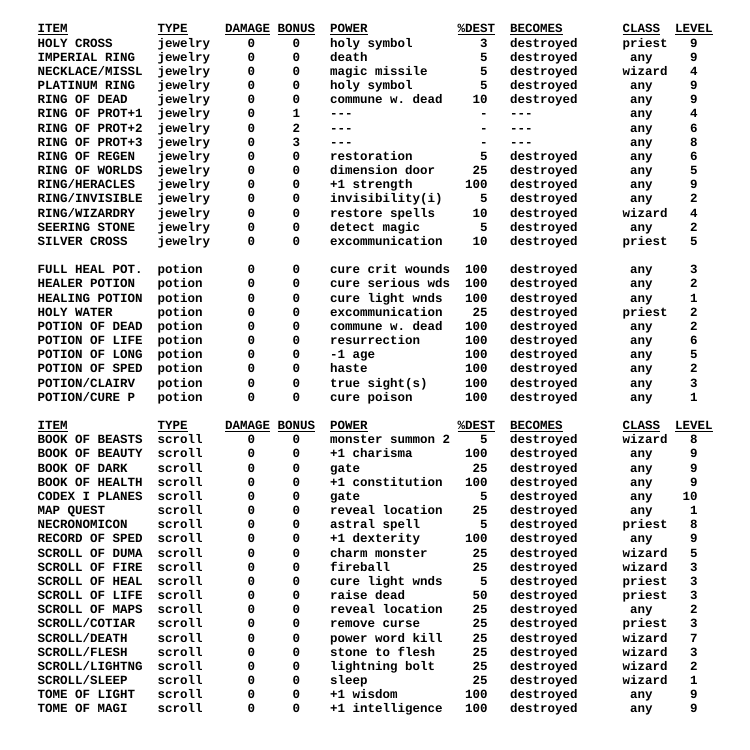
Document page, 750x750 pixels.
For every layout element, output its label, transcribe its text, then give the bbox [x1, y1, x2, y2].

text HEALER POTION potion 0 0 cure serious wds 100 destroyed any 2 [22, 277, 727, 292]
text IMPERIAL RING jewelry 0 0 death 5 destroyed any 9 [22, 51, 727, 65]
text ITEM TYPE DAMAGE BONUS POWER %DEST BECOMES CLASS LEVEL [22, 22, 727, 37]
text BOOK OF DARK scroll 0 0 gate 25 destroyed any 9 [22, 462, 727, 476]
text HOLY CROSS jewelry 0 0 holy symbol 3 destroyed priest 9 [22, 37, 727, 51]
text SEERING STONE jewelry 0 0 detect magic 5 destroyed any 2 [22, 221, 727, 235]
text POTION OF SPED potion 0 0 haste 100 destroyed any 2 [22, 362, 727, 377]
text NECRONOMICON scroll 0 0 astral spell 5 destroyed priest 8 [22, 518, 727, 532]
text HOLY WATER potion 0 0 excommunication 25 destroyed priest 2 [22, 306, 727, 320]
text RECORD OF SPED scroll 0 0 +1 dexterity 100 destroyed any 9 [22, 532, 727, 547]
text SCROLL OF FIRE scroll 0 0 fireball 25 destroyed wizard 3 [22, 561, 727, 575]
text POTION OF LIFE potion 0 0 resurrection 100 destroyed any 6 [22, 334, 727, 348]
text SCROLL/LIGHTNG scroll 0 0 lightning bolt 25 destroyed wizard 2 [22, 660, 727, 674]
text POTION/CLAIRV potion 0 0 true sight(s) 100 destroyed any 3 [22, 377, 727, 391]
text ITEM TYPE DAMAGE BONUS POWER %DEST BECOMES CLASS LEVEL [22, 419, 727, 433]
text BOOK OF BEASTS scroll 0 0 monster summon 2 5 destroyed wizard 8 [22, 433, 727, 447]
text RING OF PROT+1 jewelry 0 1 --- - --- any 4 [22, 107, 727, 122]
text CODEX I PLANES scroll 0 0 gate 5 destroyed any 10 [22, 490, 727, 504]
text NECKLACE/MISSL jewelry 0 0 magic missile 5 destroyed wizard 4 [22, 65, 727, 79]
text SCROLL OF DUMA scroll 0 0 charm monster 25 destroyed wizard 5 [22, 547, 727, 561]
text SCROLL/COTIAR scroll 0 0 remove curse 25 destroyed priest 3 [22, 617, 727, 632]
text PLATINUM RING jewelry 0 0 holy symbol 5 destroyed any 9 [22, 79, 727, 93]
text FULL HEAL POT. potion 0 0 cure crit wounds 100 destroyed any 3 [22, 263, 727, 277]
text SILVER CROSS jewelry 0 0 excommunication 10 destroyed priest 5 [22, 235, 727, 249]
text SCROLL OF MAPS scroll 0 0 reveal location 25 destroyed any 2 [22, 603, 727, 617]
text SCROLL OF LIFE scroll 0 0 raise dead 50 destroyed priest 3 [22, 589, 727, 603]
text SCROLL/FLESH scroll 0 0 stone to flesh 25 destroyed wizard 3 [22, 646, 727, 660]
text RING OF PROT+2 jewelry 0 2 --- - --- any 6 [22, 122, 727, 136]
text BOOK OF HEALTH scroll 0 0 +1 constitution 100 destroyed any 9 [22, 476, 727, 490]
text RING OF WORLDS jewelry 0 0 dimension door 25 destroyed any 5 [22, 164, 727, 178]
text POTION OF LONG potion 0 0 -1 age 100 destroyed any 5 [22, 348, 727, 362]
text POTION/CURE P potion 0 0 cure poison 100 destroyed any 1 [22, 391, 727, 405]
text RING OF PROT+3 jewelry 0 3 --- - --- any 8 [22, 136, 727, 150]
text RING/WIZARDRY jewelry 0 0 restore spells 10 destroyed wizard 4 [22, 207, 727, 221]
text MAP QUEST scroll 0 0 reveal location 25 destroyed any 1 [22, 504, 727, 518]
text RING OF REGEN jewelry 0 0 restoration 5 destroyed any 6 [22, 150, 727, 164]
text POTION OF DEAD potion 0 0 commune w. dead 100 destroyed any 2 [22, 320, 727, 334]
text HEALING POTION potion 0 0 cure light wnds 100 destroyed any 1 [22, 292, 727, 306]
text RING OF DEAD jewelry 0 0 commune w. dead 10 destroyed any 9 [22, 93, 727, 107]
text RING/HERACLES jewelry 0 0 +1 strength 100 destroyed any 9 [22, 178, 727, 192]
text SCROLL/SLEEP scroll 0 0 sleep 25 destroyed wizard 1 [22, 674, 727, 688]
text RING/INVISIBLE jewelry 0 0 invisibility(i) 5 destroyed any 2 [22, 192, 727, 207]
text TOME OF MAGI scroll 0 0 +1 intelligence 100 destroyed any 9 [22, 702, 727, 717]
text TOME OF LIGHT scroll 0 0 +1 wisdom 100 destroyed any 9 [22, 688, 727, 702]
text BOOK OF BEAUTY scroll 0 0 +1 charisma 100 destroyed any 9 [22, 447, 727, 462]
text SCROLL/DEATH scroll 0 0 power word kill 25 destroyed wizard 7 [22, 632, 727, 646]
text SCROLL OF HEAL scroll 0 0 cure light wnds 5 destroyed priest 3 [22, 575, 727, 589]
